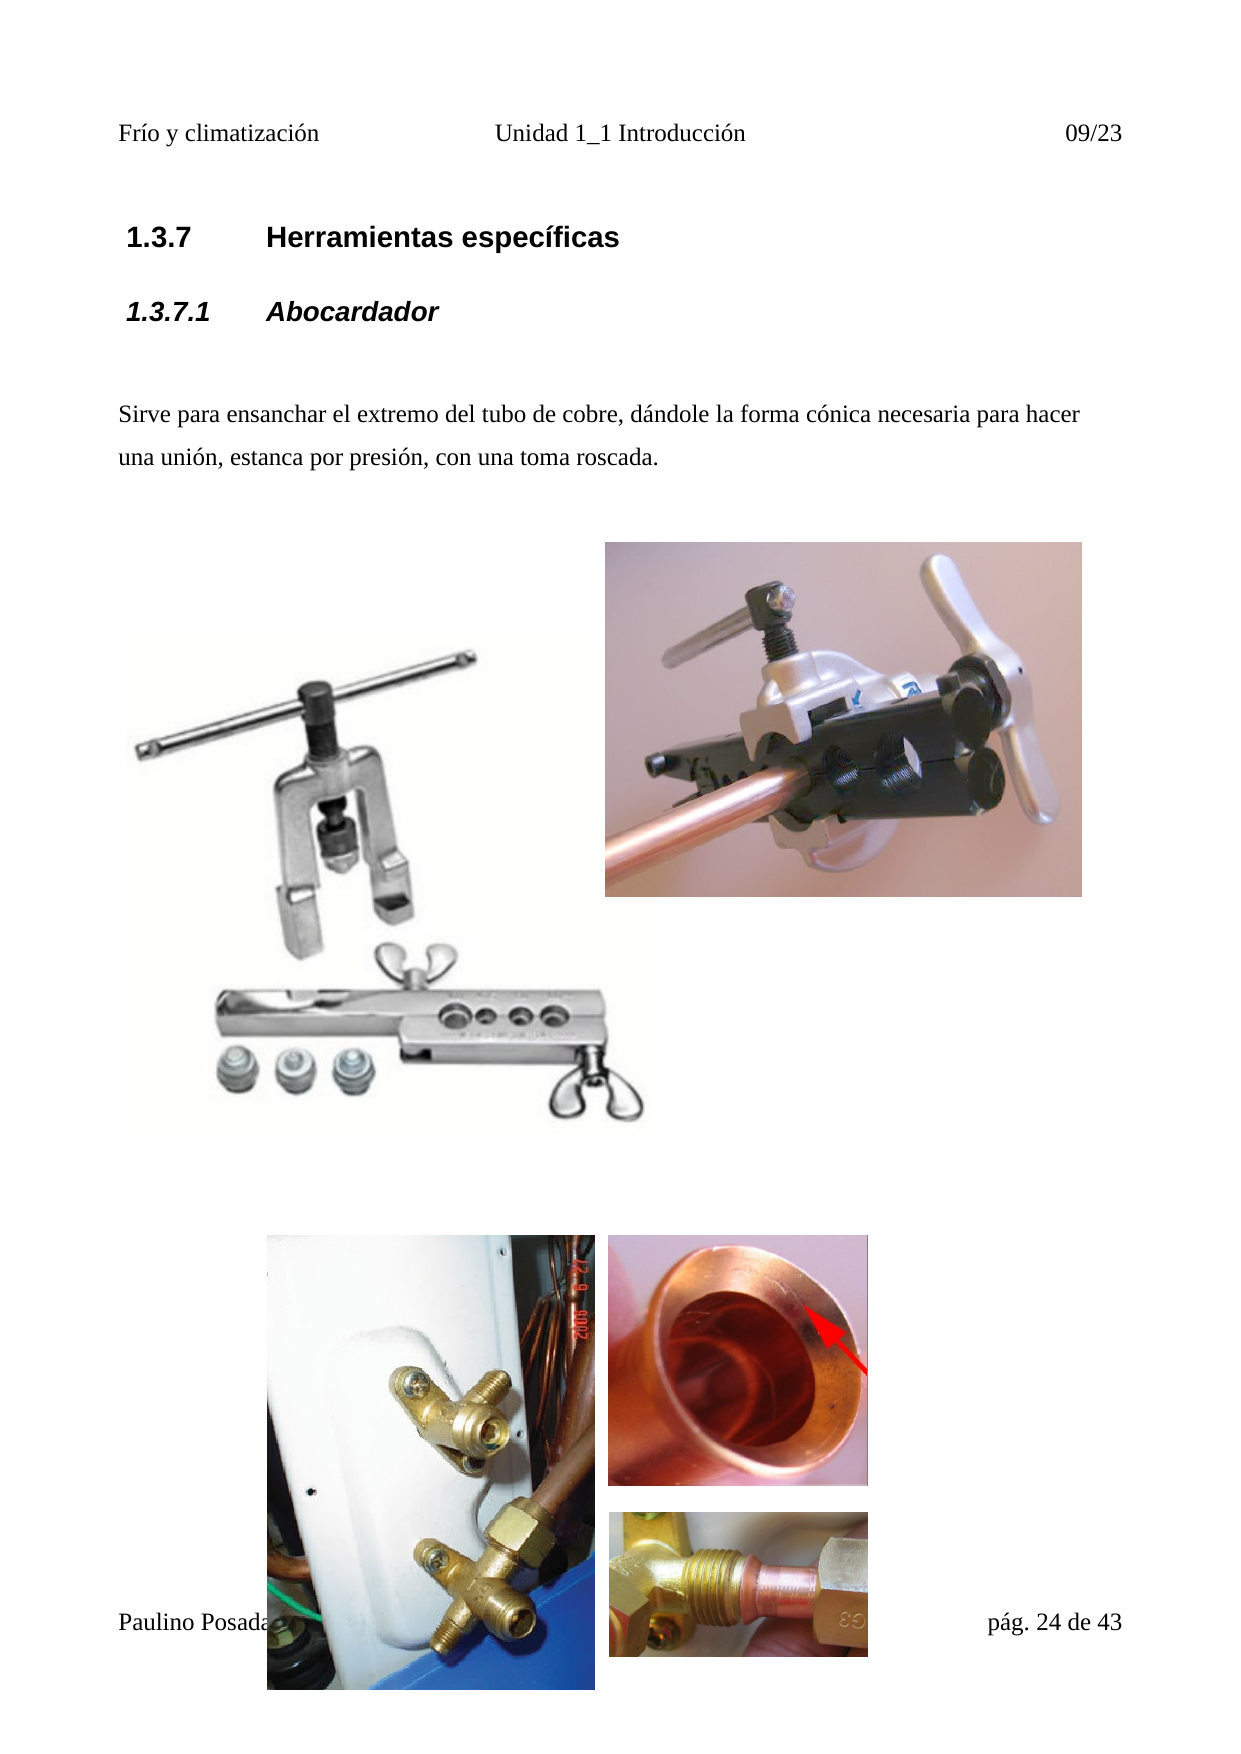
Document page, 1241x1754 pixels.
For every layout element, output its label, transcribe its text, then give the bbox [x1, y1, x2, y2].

picture [118, 542, 1082, 1138]
subtitle Herramientas específicas [118, 220, 1122, 253]
text Sirve para ensanchar el extremo del tubo de cobre, dándole la forma cónica necesaria para hacer una unión, estanca por presión, con una toma roscada. [118, 399, 1122, 471]
picture [608, 1235, 868, 1486]
subtitle Abocardador [118, 295, 1122, 327]
picture [267, 1235, 595, 1690]
picture [609, 1512, 868, 1657]
